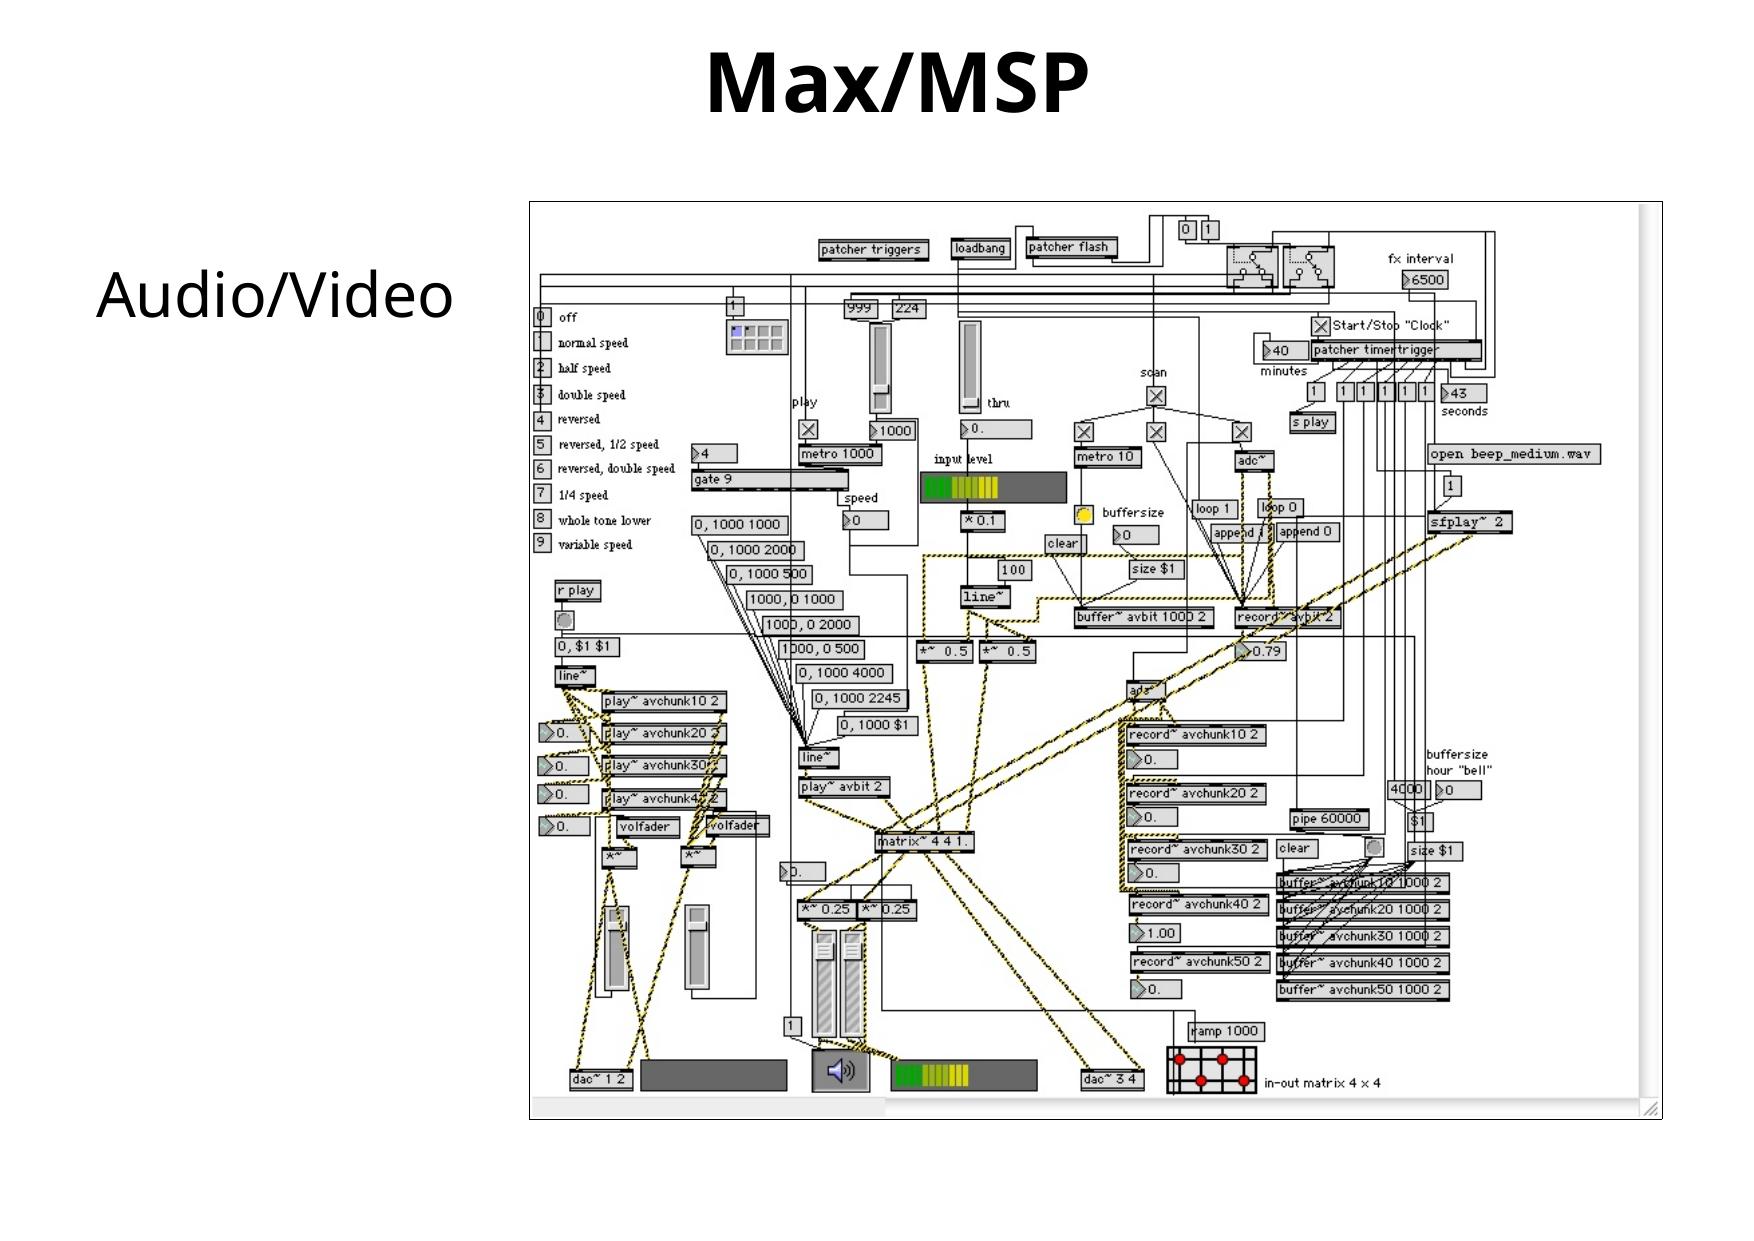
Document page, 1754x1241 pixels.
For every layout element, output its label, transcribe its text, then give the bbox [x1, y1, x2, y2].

picture [532, 204, 1659, 1117]
list Audio/Video [21, 251, 529, 336]
list [1663, 251, 1699, 336]
list Max/MSP [21, 23, 1699, 137]
